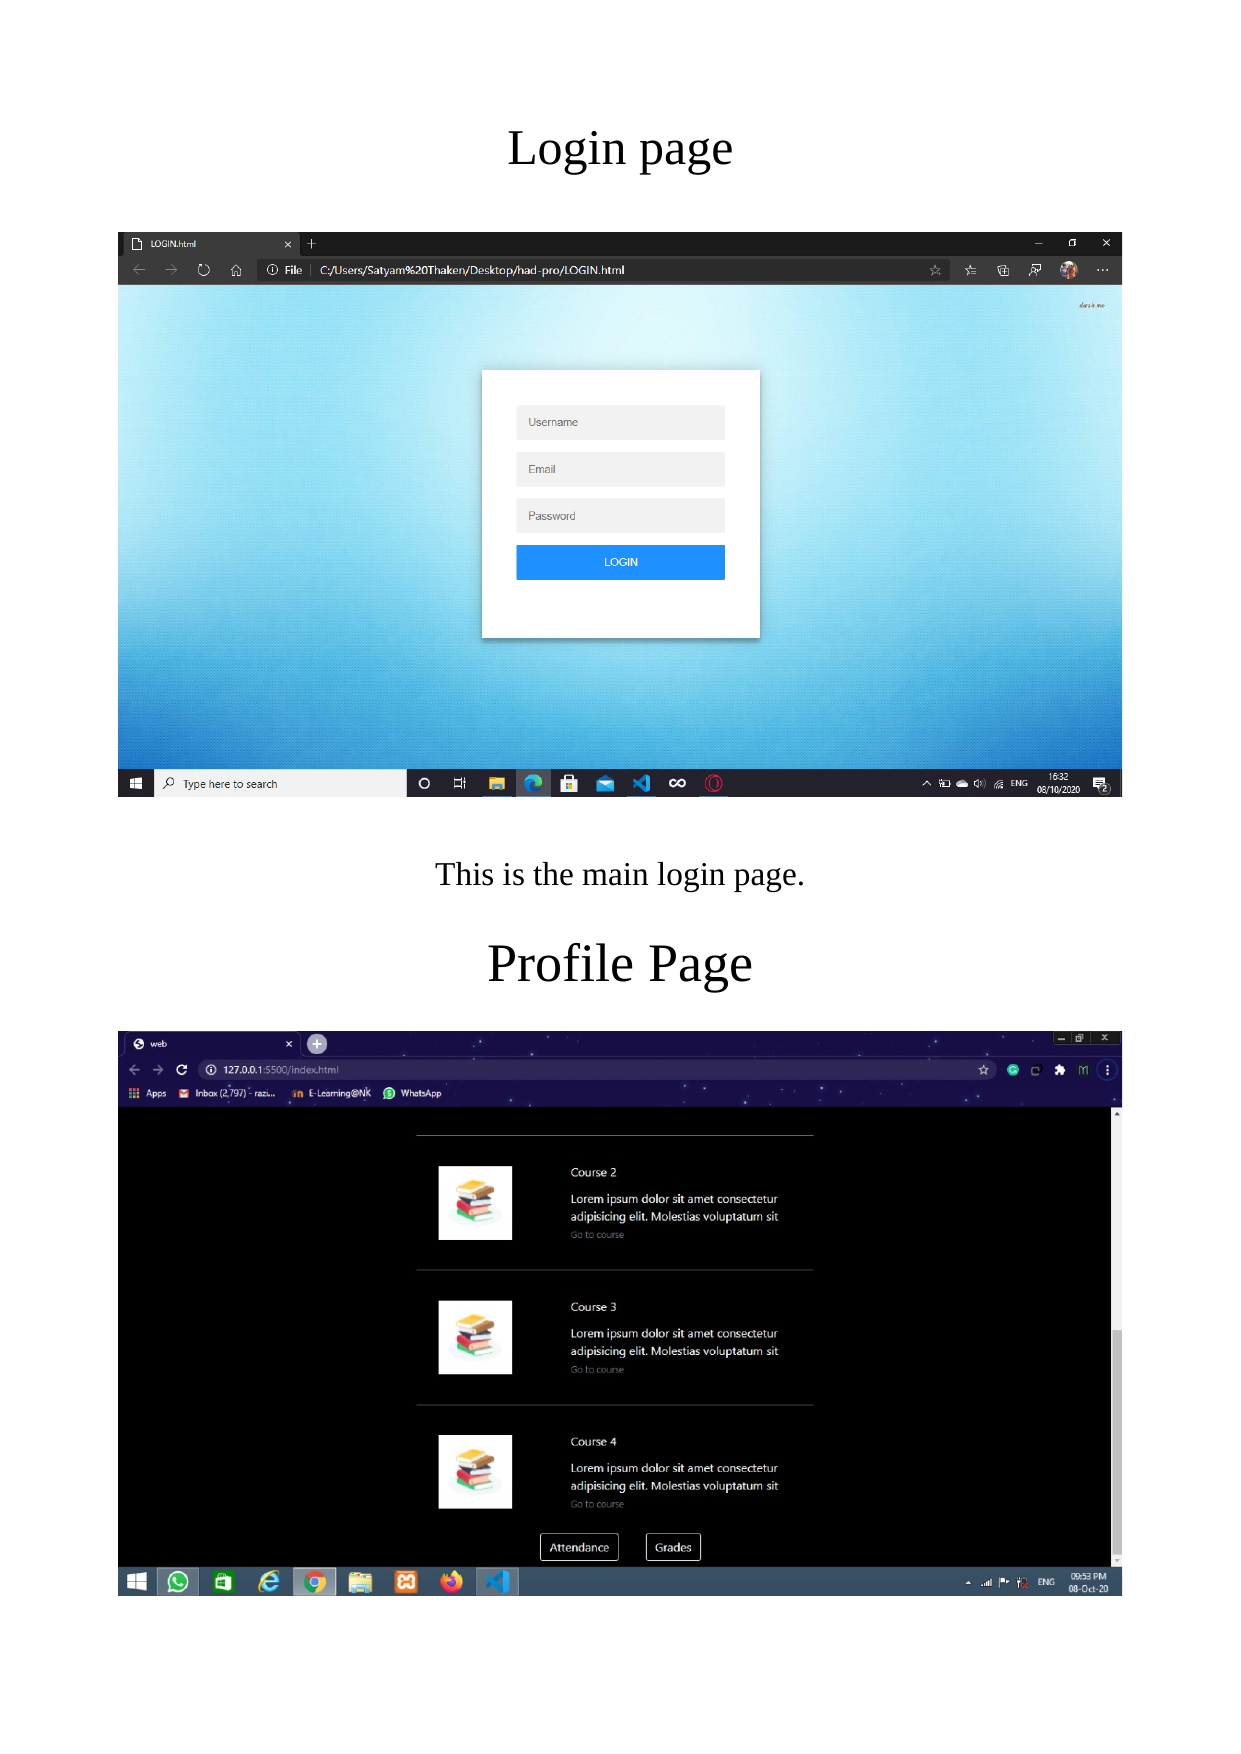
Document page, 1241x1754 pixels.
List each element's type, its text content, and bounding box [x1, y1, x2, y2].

text This is the main login page. [118, 854, 1122, 892]
picture [118, 1031, 1123, 1596]
text Login page [118, 118, 1122, 176]
picture [118, 232, 1123, 797]
text Profile Page [118, 931, 1122, 993]
